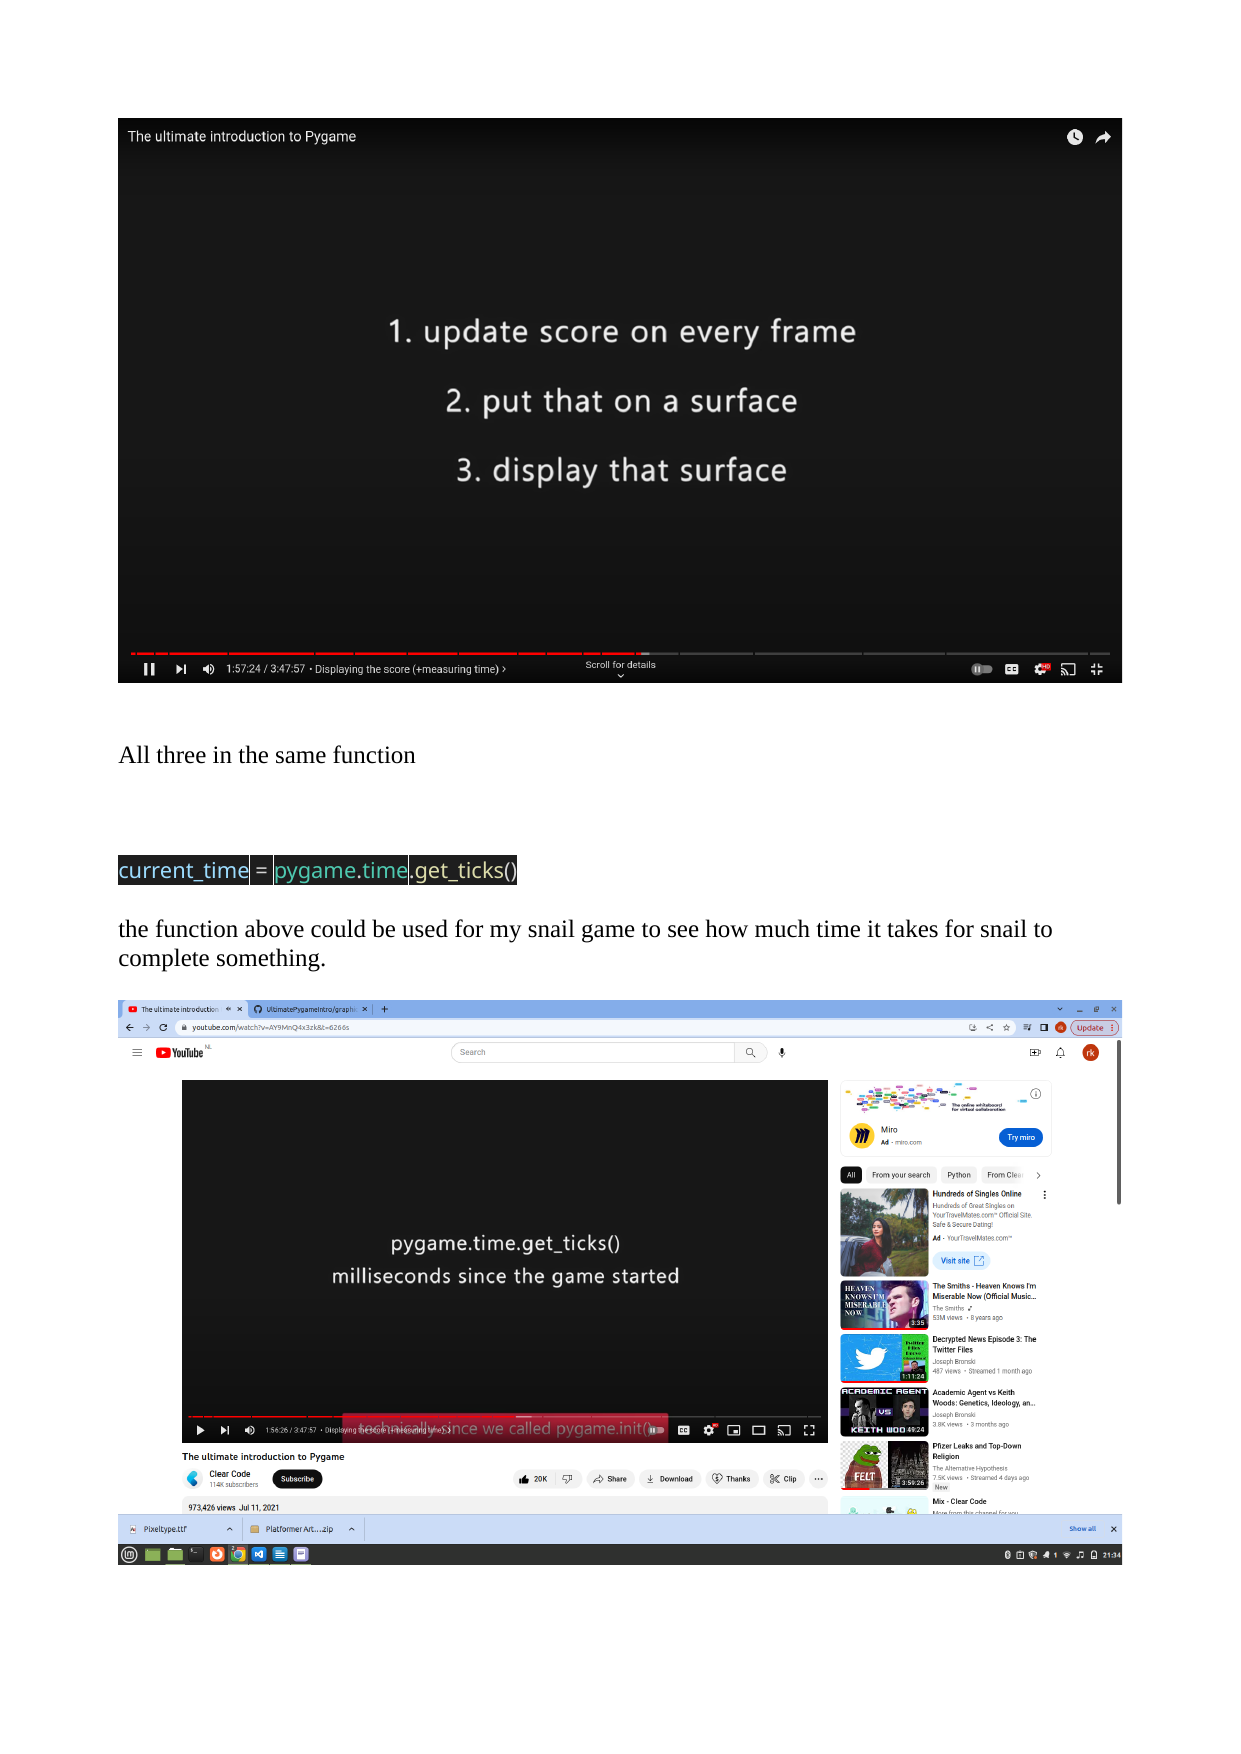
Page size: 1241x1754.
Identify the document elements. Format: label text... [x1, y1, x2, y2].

text All three in the same function [118, 740, 1122, 769]
picture [118, 1000, 1123, 1565]
text the function above could be used for my snail game to see how much time it takes for snail to complete something. [118, 914, 1122, 971]
picture [118, 118, 1123, 683]
text current_time = pygame.time.get_ticks() [118, 855, 1122, 885]
